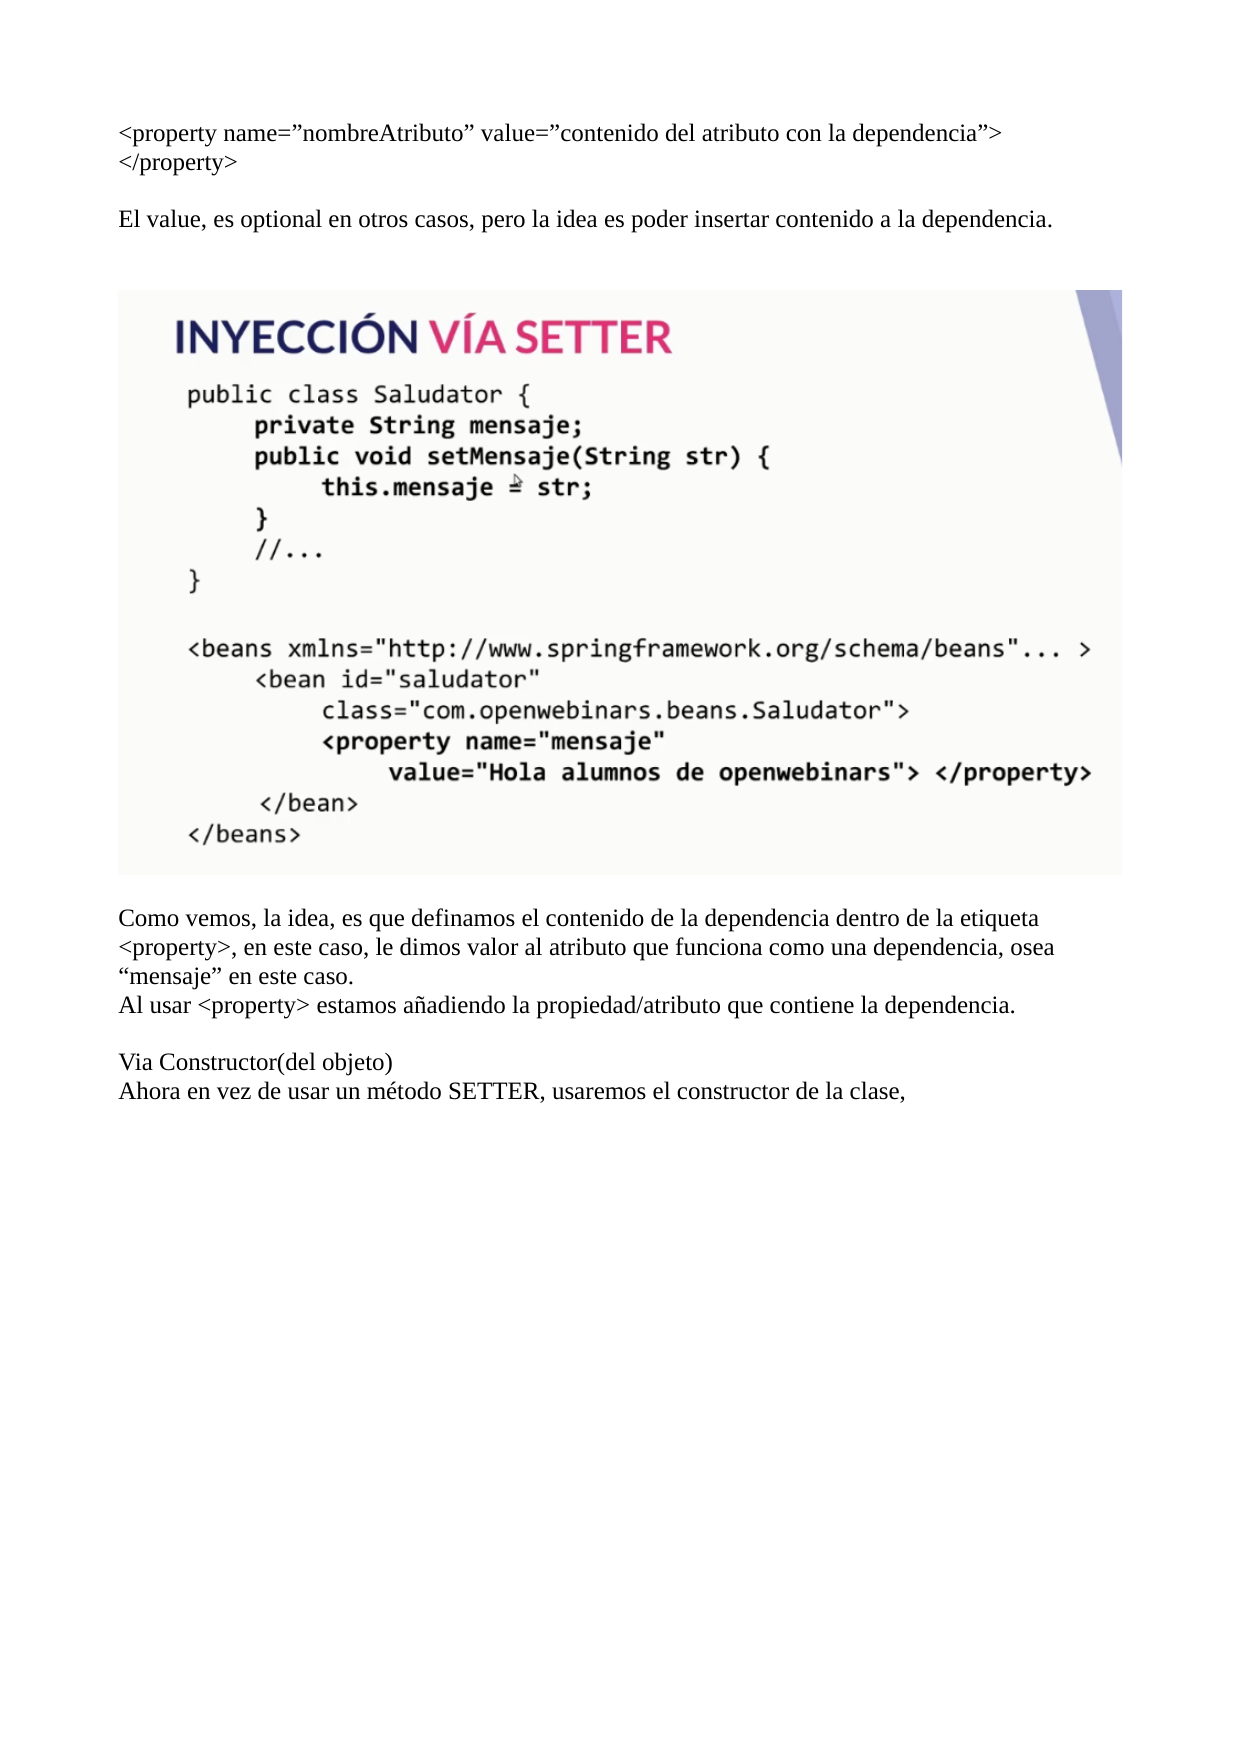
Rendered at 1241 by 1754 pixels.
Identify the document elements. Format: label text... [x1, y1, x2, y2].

text Como vemos, la idea, es que definamos el contenido de la dependencia dentro de la etiqueta <property>, en este caso, le dimos valor al atributo que funciona como una dependencia, osea “mensaje” en este caso. [118, 903, 1122, 990]
text Via Constructor(del objeto) [118, 1047, 1122, 1076]
text <property name=”nombreAtributo” value=”contenido del atributo con la dependencia”> </property> [118, 118, 1122, 176]
text Al usar <property> estamos añadiendo la propiedad/atributo que contiene la dependencia. [118, 990, 1122, 1018]
text Ahora en vez de usar un método SETTER, usaremos el constructor de la clase, [118, 1076, 1122, 1105]
text El value, es optional en otros casos, pero la idea es poder insertar contenido a la dependencia. [118, 204, 1122, 233]
